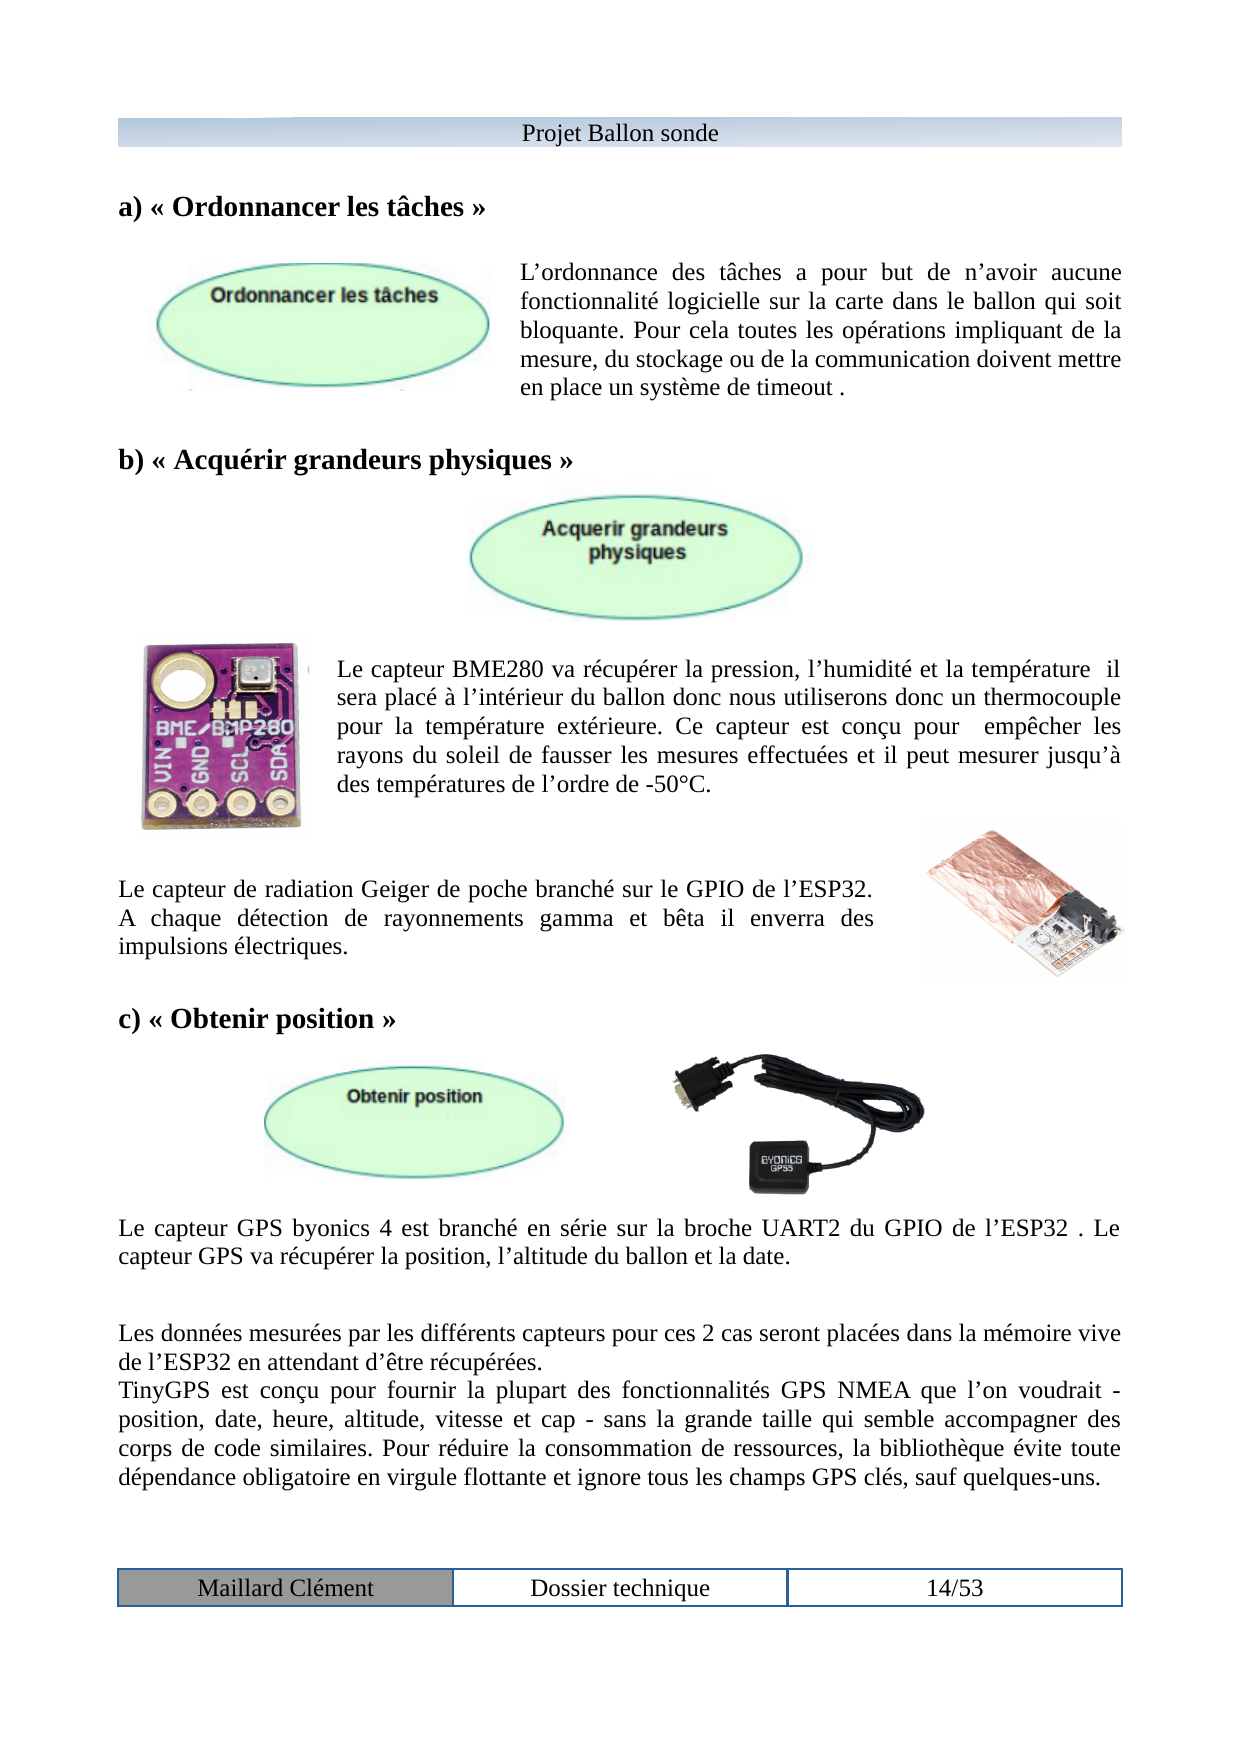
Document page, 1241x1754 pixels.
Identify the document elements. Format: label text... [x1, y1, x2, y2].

text Le capteur de radiation Geiger de poche branché sur le GPIO de l’ESP32. A chaque détection de rayonnements gamma et bêta il enverra des impulsions électriques. [118, 874, 874, 960]
picture [670, 1052, 925, 1196]
picture [920, 822, 1125, 979]
subtitle a) « Ordonnancer les tâches » [118, 189, 1122, 222]
text TinyGPS est conçu pour fournir la plupart des fonctionnalités GPS NMEA que l’on voudrait - position, date, heure, altitude, vitesse et cap - sans la grande taille qui semble accompagner des corps de code similaires. Pour réduire la consommation de ressources, la bibliothèque évite toute dépendance obligatoire en virgule flottante et ignore tous les champs GPS clés, sauf quelques-uns. [118, 1375, 1122, 1490]
picture [146, 263, 491, 391]
text Les données mesurées par les différents capteurs pour ces 2 cas seront placées dans la mémoire vive de l’ESP32 en attendant d’être récupérées. [118, 1318, 1122, 1375]
subtitle b) « Acquérir grandeurs physiques » [118, 442, 1122, 476]
picture [455, 476, 842, 622]
picture [133, 633, 310, 838]
text Le capteur GPS byonics 4 est branché en série sur la broche UART2 du GPIO de l’ESP32 . Le capteur GPS va récupérer la position, l’altitude du ballon et la date. [118, 1213, 1122, 1270]
subtitle c) « Obtenir position » [118, 1001, 1122, 1035]
text L’ordonnance des tâches a pour but de n’avoir aucune fonctionnalité logicielle sur la carte dans le ballon qui soit bloquante. Pour cela toutes les opérations impliquant de la mesure, du stockage ou de la communication doivent mettre en place un système de timeout . [520, 257, 1122, 401]
text Le capteur BME280 va récupérer la pression, l’humidité et la température il sera placé à l’intérieur du ballon donc nous utiliserons donc un thermocouple pour la température extérieure. Ce capteur est conçu pour empêcher les rayons du soleil de fausser les mesures effectuées et il peut mesurer jusqu’à des températures de l’ordre de -50°C. [337, 654, 1122, 797]
picture [263, 1062, 567, 1183]
